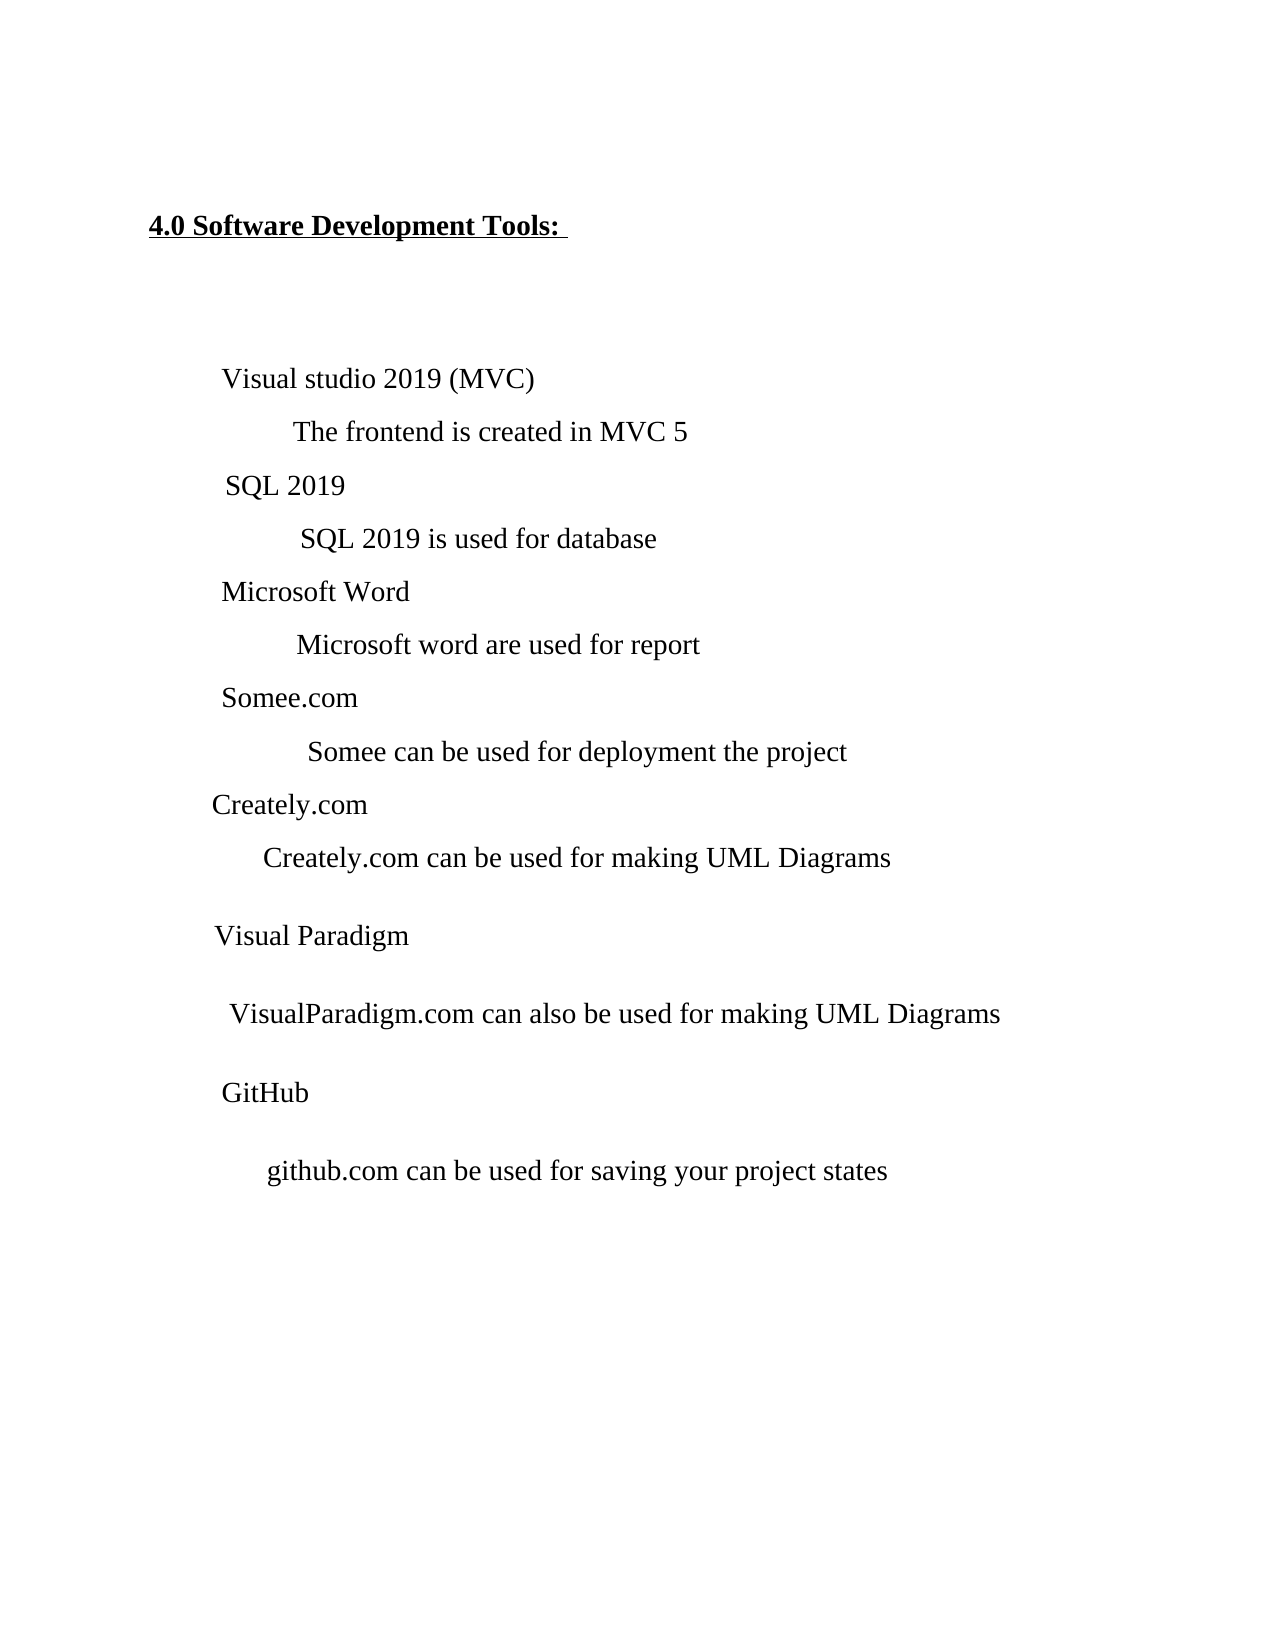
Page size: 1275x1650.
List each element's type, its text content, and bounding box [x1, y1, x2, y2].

text SQL 2019 [148, 468, 1133, 501]
text SQL 2019 is used for database [148, 521, 1133, 554]
text Creately.com can be used for making UML Diagrams [148, 840, 1133, 874]
text Visual studio 2019 (MVC) [148, 361, 1133, 395]
text Creately.com [148, 787, 1133, 821]
text Visual Paradigm [148, 918, 1133, 952]
text Microsoft Word [148, 574, 1133, 608]
text Somee can be used for deployment the project [148, 734, 1133, 767]
text The frontend is created in MVC 5 [148, 414, 1133, 448]
text Microsoft word are used for report [148, 627, 1133, 661]
text GitHub [148, 1075, 1133, 1108]
text github.com can be used for saving your project states [148, 1153, 1133, 1187]
text 4.0 Software Development Tools: [148, 208, 1133, 241]
text Somee.com [148, 681, 1133, 714]
text VisualParadigm.com can also be used for making UML Diagrams [148, 997, 1133, 1030]
